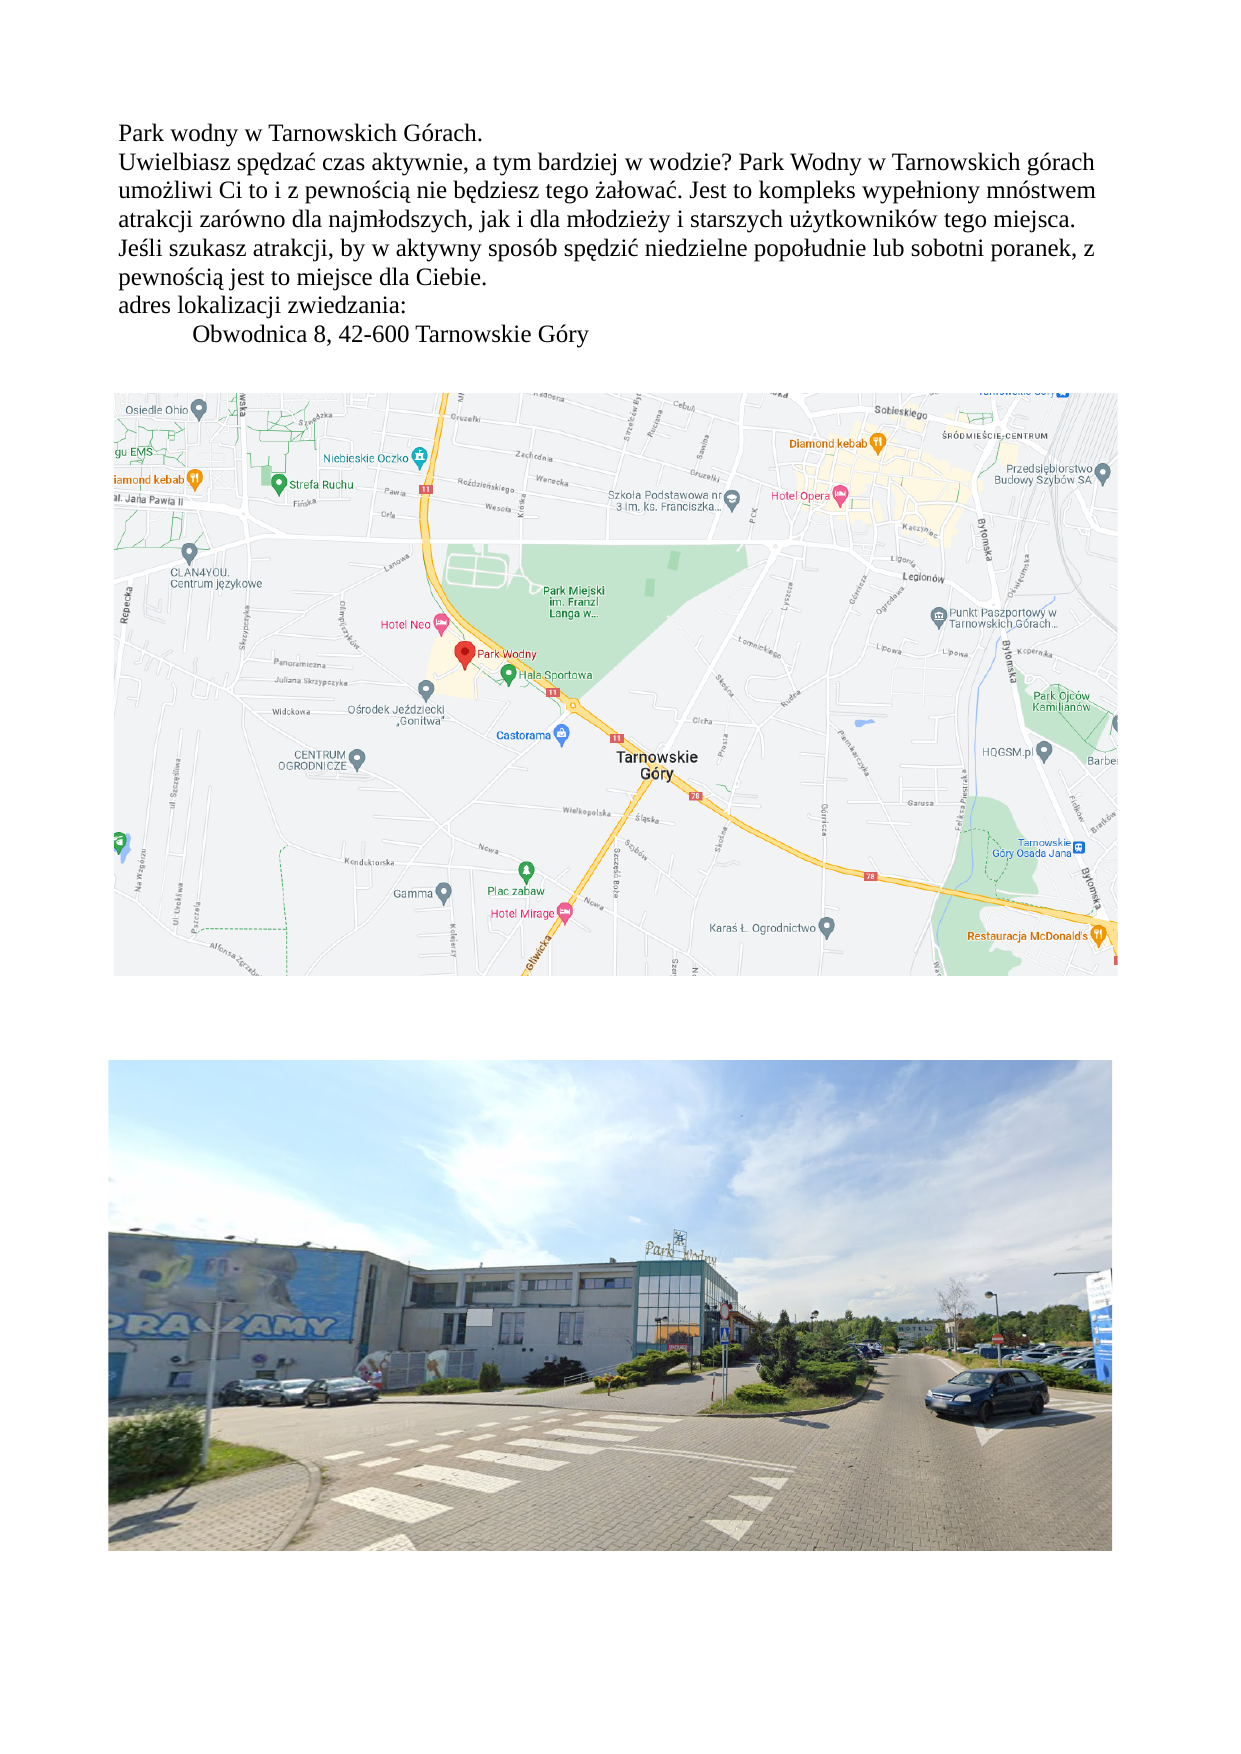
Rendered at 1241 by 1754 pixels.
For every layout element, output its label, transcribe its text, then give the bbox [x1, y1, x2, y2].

text Park wodny w Tarnowskich Górach. [118, 118, 1122, 147]
text Obwodnica 8, 42-600 Tarnowskie Góry [118, 319, 1122, 348]
text Uwielbiasz spędzać czas aktywnie, a tym bardziej w wodzie? Park Wodny w Tarnowskich górach umożliwi Ci to i z pewnością nie będziesz tego żałować. Jest to kompleks wypełniony mnóstwem atrakcji zarówno dla najmłodszych, jak i dla młodzieży i starszych użytkowników tego miejsca. Jeśli szukasz atrakcji, by w aktywny sposób spędzić niedzielne popołudnie lub sobotni poranek, z pewnością jest to miejsce dla Ciebie.🏊‍ [118, 147, 1122, 291]
picture [108, 1060, 1113, 1551]
picture [113, 393, 1118, 976]
text adres lokalizacji zwiedzania: [118, 291, 1122, 319]
